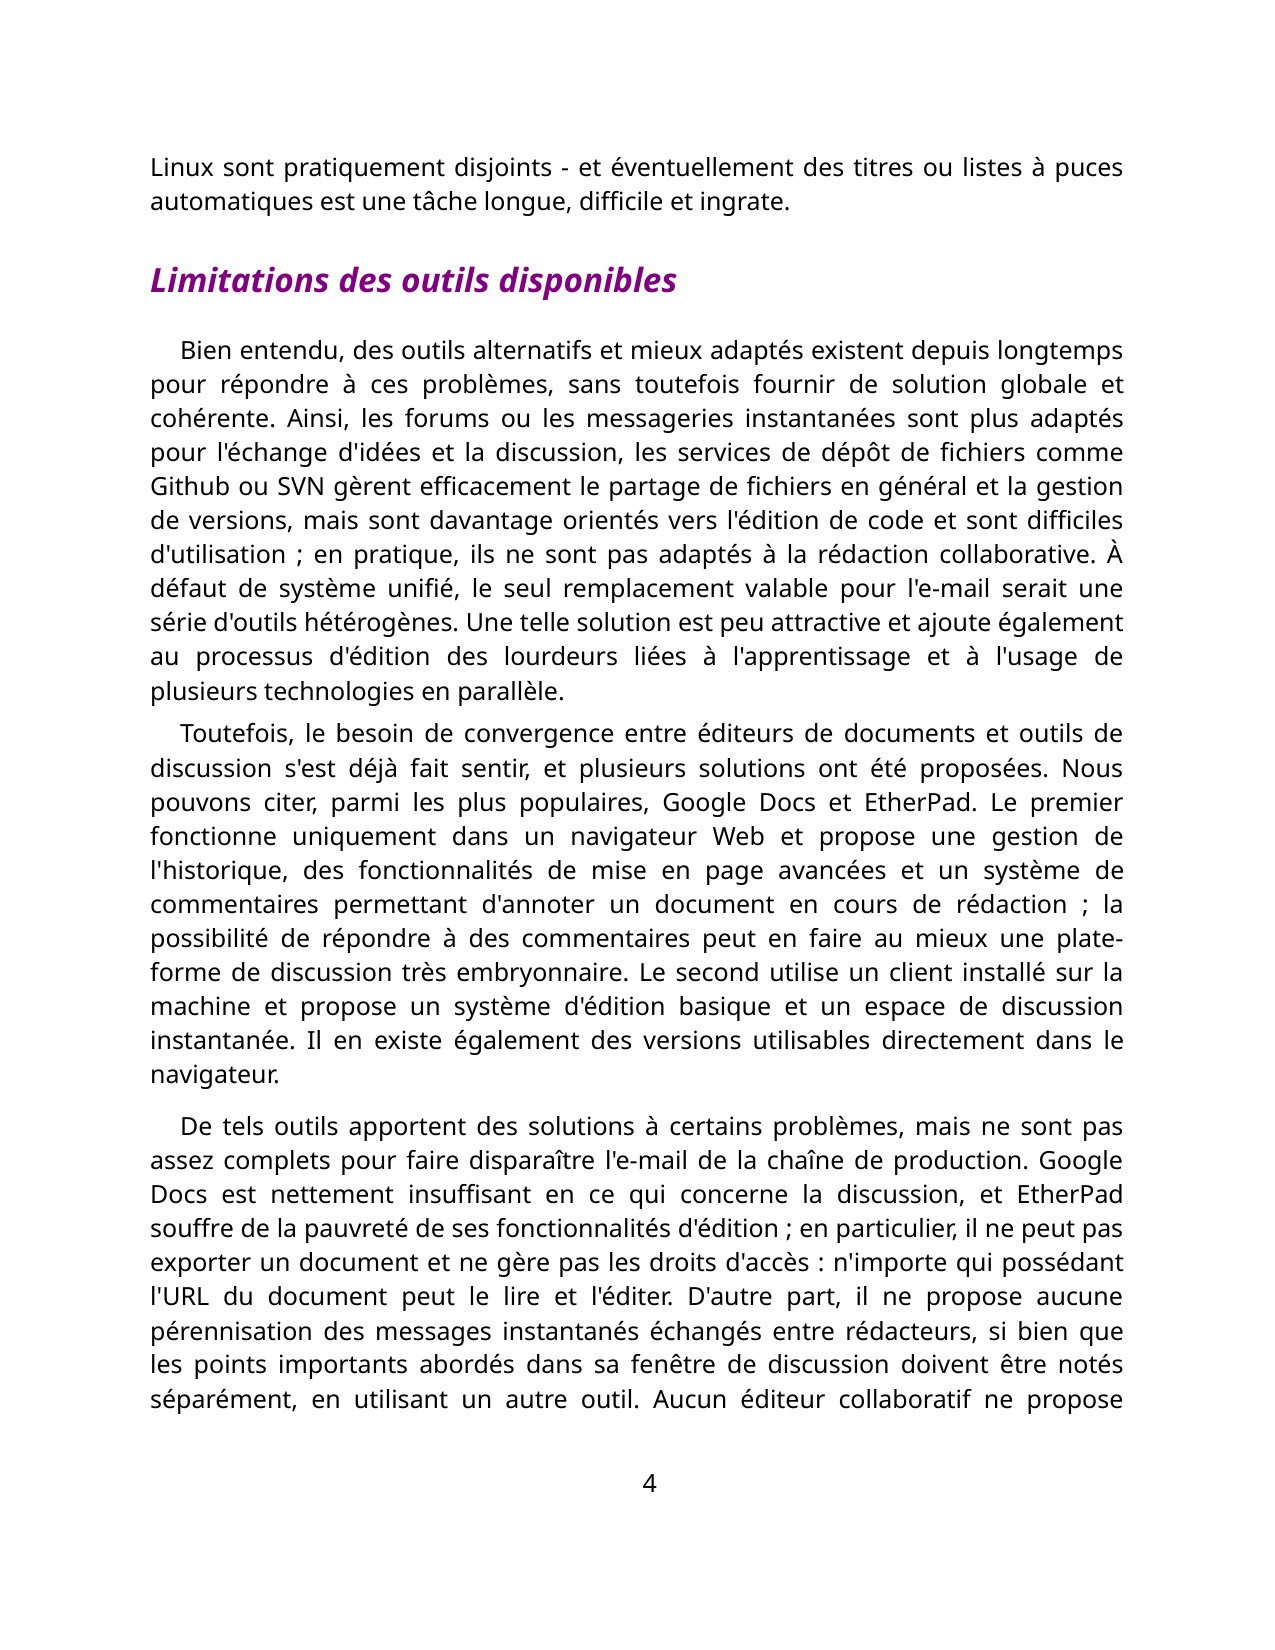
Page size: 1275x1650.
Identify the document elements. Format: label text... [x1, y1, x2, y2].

text Linux sont pratiquement disjoints - et éventuellement des titres ou listes à puces automatiques est une tâche longue, difficile et ingrate. [150, 150, 1125, 218]
subtitle Limitations des outils disponibles [150, 257, 1125, 302]
text De tels outils apportent des solutions à certains problèmes, mais ne sont pas assez complets pour faire disparaître l'e-mail de la chaîne de production. Google Docs est nettement insuffisant en ce qui concerne la discussion, et EtherPad souffre de la pauvreté de ses fonctionnalités d'édition ; en particulier, il ne peut pas exporter un document et ne gère pas les droits d'accès : n'importe qui possédant l'URL du document peut le lire et l'éditer. D'autre part, il ne propose aucune pérennisation des messages instantanés échangés entre rédacteurs, si bien que les points importants abordés dans sa fenêtre de discussion doivent être notés séparément, en utilisant un autre outil. Aucun éditeur collaboratif ne propose [150, 1109, 1125, 1415]
text Bien entendu, des outils alternatifs et mieux adaptés existent depuis longtemps pour répondre à ces problèmes, sans toutefois fournir de solution globale et cohérente. Ainsi, les forums ou les messageries instantanées sont plus adaptés pour l'échange d'idées et la discussion, les services de dépôt de fichiers comme Github ou SVN gèrent efficacement le partage de fichiers en général et la gestion de versions, mais sont davantage orientés vers l'édition de code et sont difficiles d'utilisation ; en pratique, ils ne sont pas adaptés à la rédaction collaborative. À défaut de système unifié, le seul remplacement valable pour l'e-mail serait une série d'outils hétérogènes. Une telle solution est peu attractive et ajoute également au processus d'édition des lourdeurs liées à l'apprentissage et à l'usage de plusieurs technologies en parallèle. [150, 332, 1125, 707]
text Toutefois, le besoin de convergence entre éditeurs de documents et outils de discussion s'est déjà fait sentir, et plusieurs solutions ont été proposées. Nous pouvons citer, parmi les plus populaires, Google Docs et EtherPad. Le premier fonctionne uniquement dans un navigateur Web et propose une gestion de l'historique, des fonctionnalités de mise en page avancées et un système de commentaires permettant d'annoter un document en cours de rédaction ; la possibilité de répondre à des commentaires peut en faire au mieux une plate-forme de discussion très embryonnaire. Le second utilise un client installé sur la machine et propose un système d'édition basique et un espace de discussion instantanée. Il en existe également des versions utilisables directement dans le navigateur. [150, 716, 1125, 1091]
